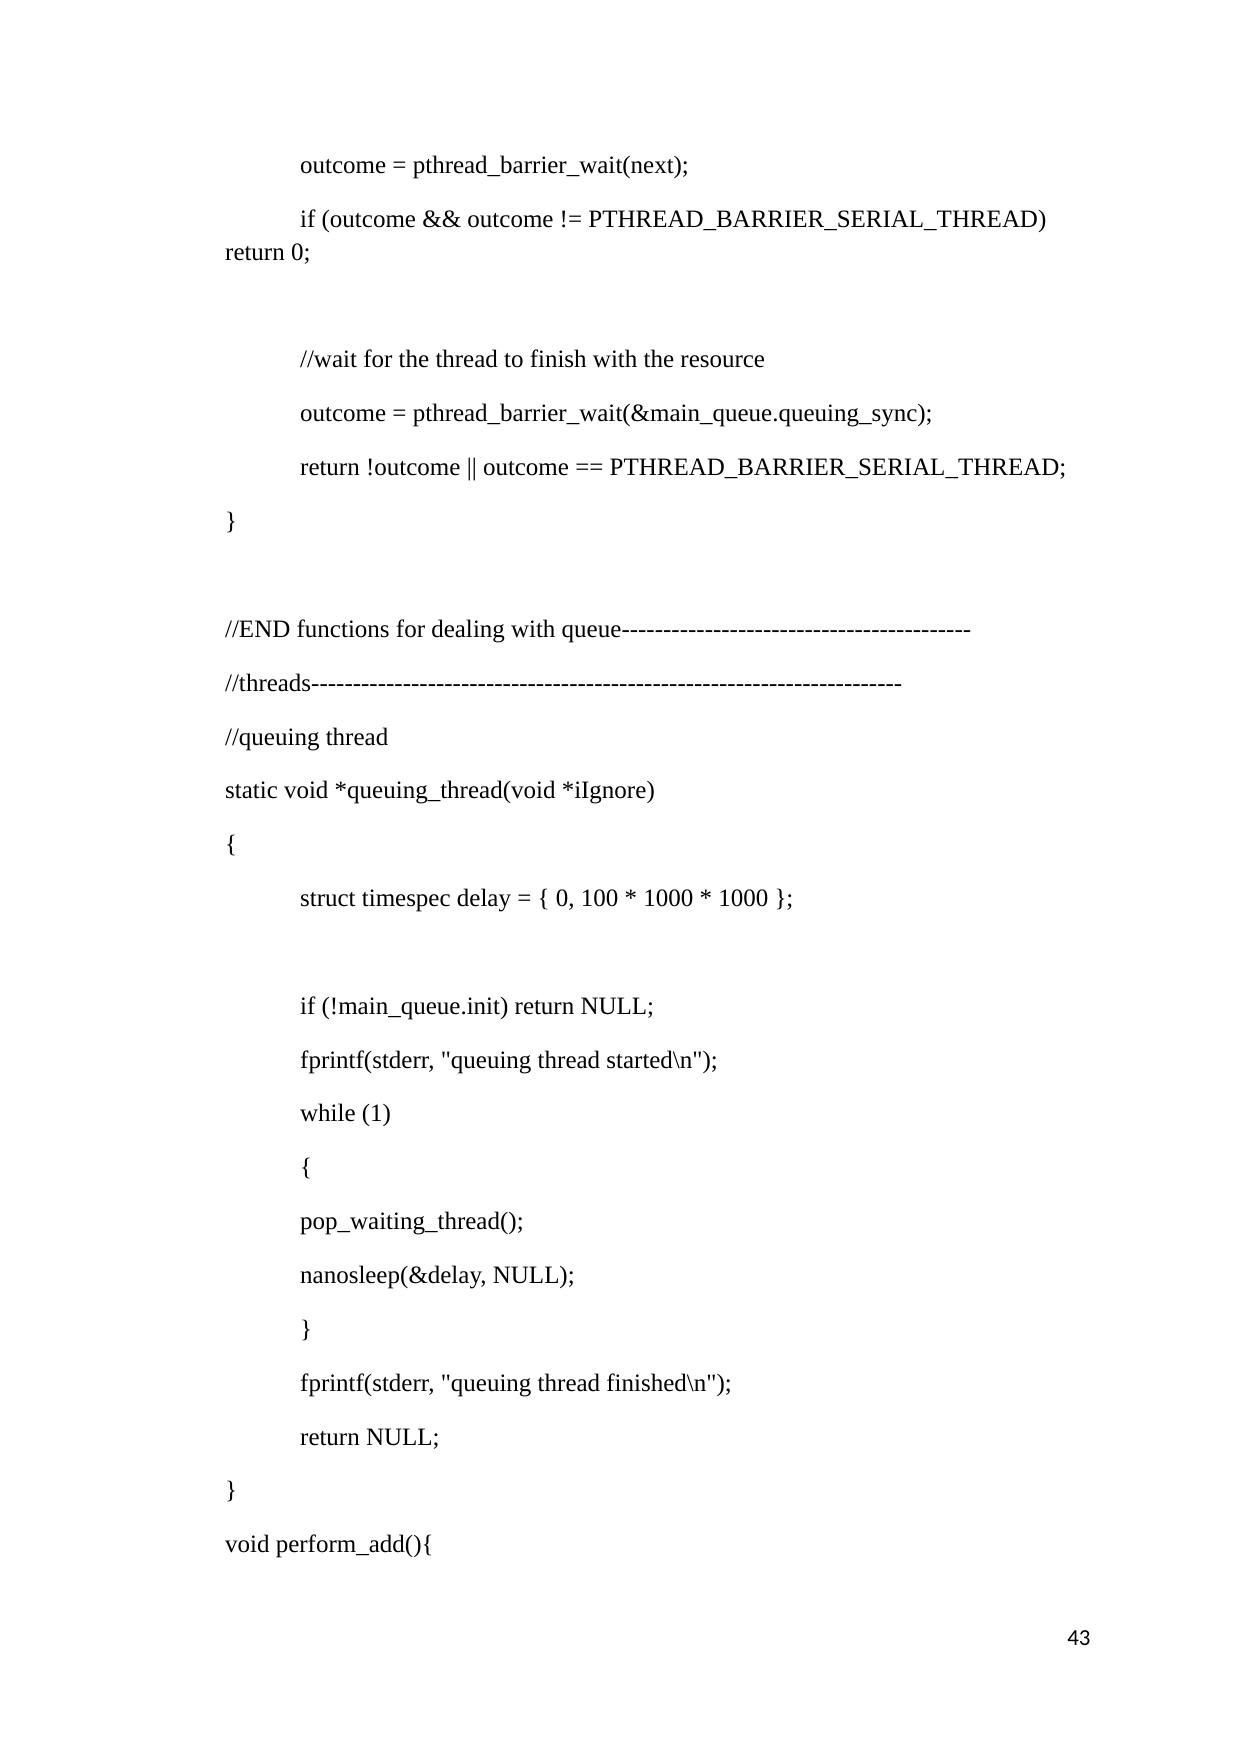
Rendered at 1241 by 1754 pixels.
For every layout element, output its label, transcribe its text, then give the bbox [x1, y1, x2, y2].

text while (1) [225, 1098, 1090, 1127]
text } [225, 1314, 1090, 1343]
text if (!main_queue.init) return NULL; [225, 991, 1090, 1019]
text outcome = pthread_barrier_wait(next); [225, 150, 1090, 179]
text pop_waiting_thread(); [225, 1206, 1090, 1235]
text fprintf(stderr, "queuing thread started\n"); [225, 1045, 1090, 1073]
text //queuing thread [225, 722, 1090, 750]
text { [225, 829, 1090, 858]
text { [225, 1152, 1090, 1181]
text return !outcome || outcome == PTHREAD_BARRIER_SERIAL_THREAD; [225, 452, 1090, 481]
text nanosleep(&delay, NULL); [225, 1260, 1090, 1289]
text outcome = pthread_barrier_wait(&main_queue.queuing_sync); [225, 398, 1090, 427]
text } [225, 506, 1090, 535]
text void perform_add(){ [225, 1529, 1090, 1558]
text //threads----------------------------------------------------------------------- [225, 668, 1090, 696]
text struct timespec delay = { 0, 100 * 1000 * 1000 }; [225, 883, 1090, 912]
text return NULL; [225, 1422, 1090, 1450]
text //END functions for dealing with queue------------------------------------------ [225, 614, 1090, 643]
text if (outcome && outcome != PTHREAD_BARRIER_SERIAL_THREAD) return 0; [225, 204, 1090, 266]
text fprintf(stderr, "queuing thread finished\n"); [225, 1368, 1090, 1397]
text } [225, 1476, 1090, 1504]
text static void *queuing_thread(void *iIgnore) [225, 775, 1090, 804]
text //wait for the thread to finish with the resource [225, 344, 1090, 373]
